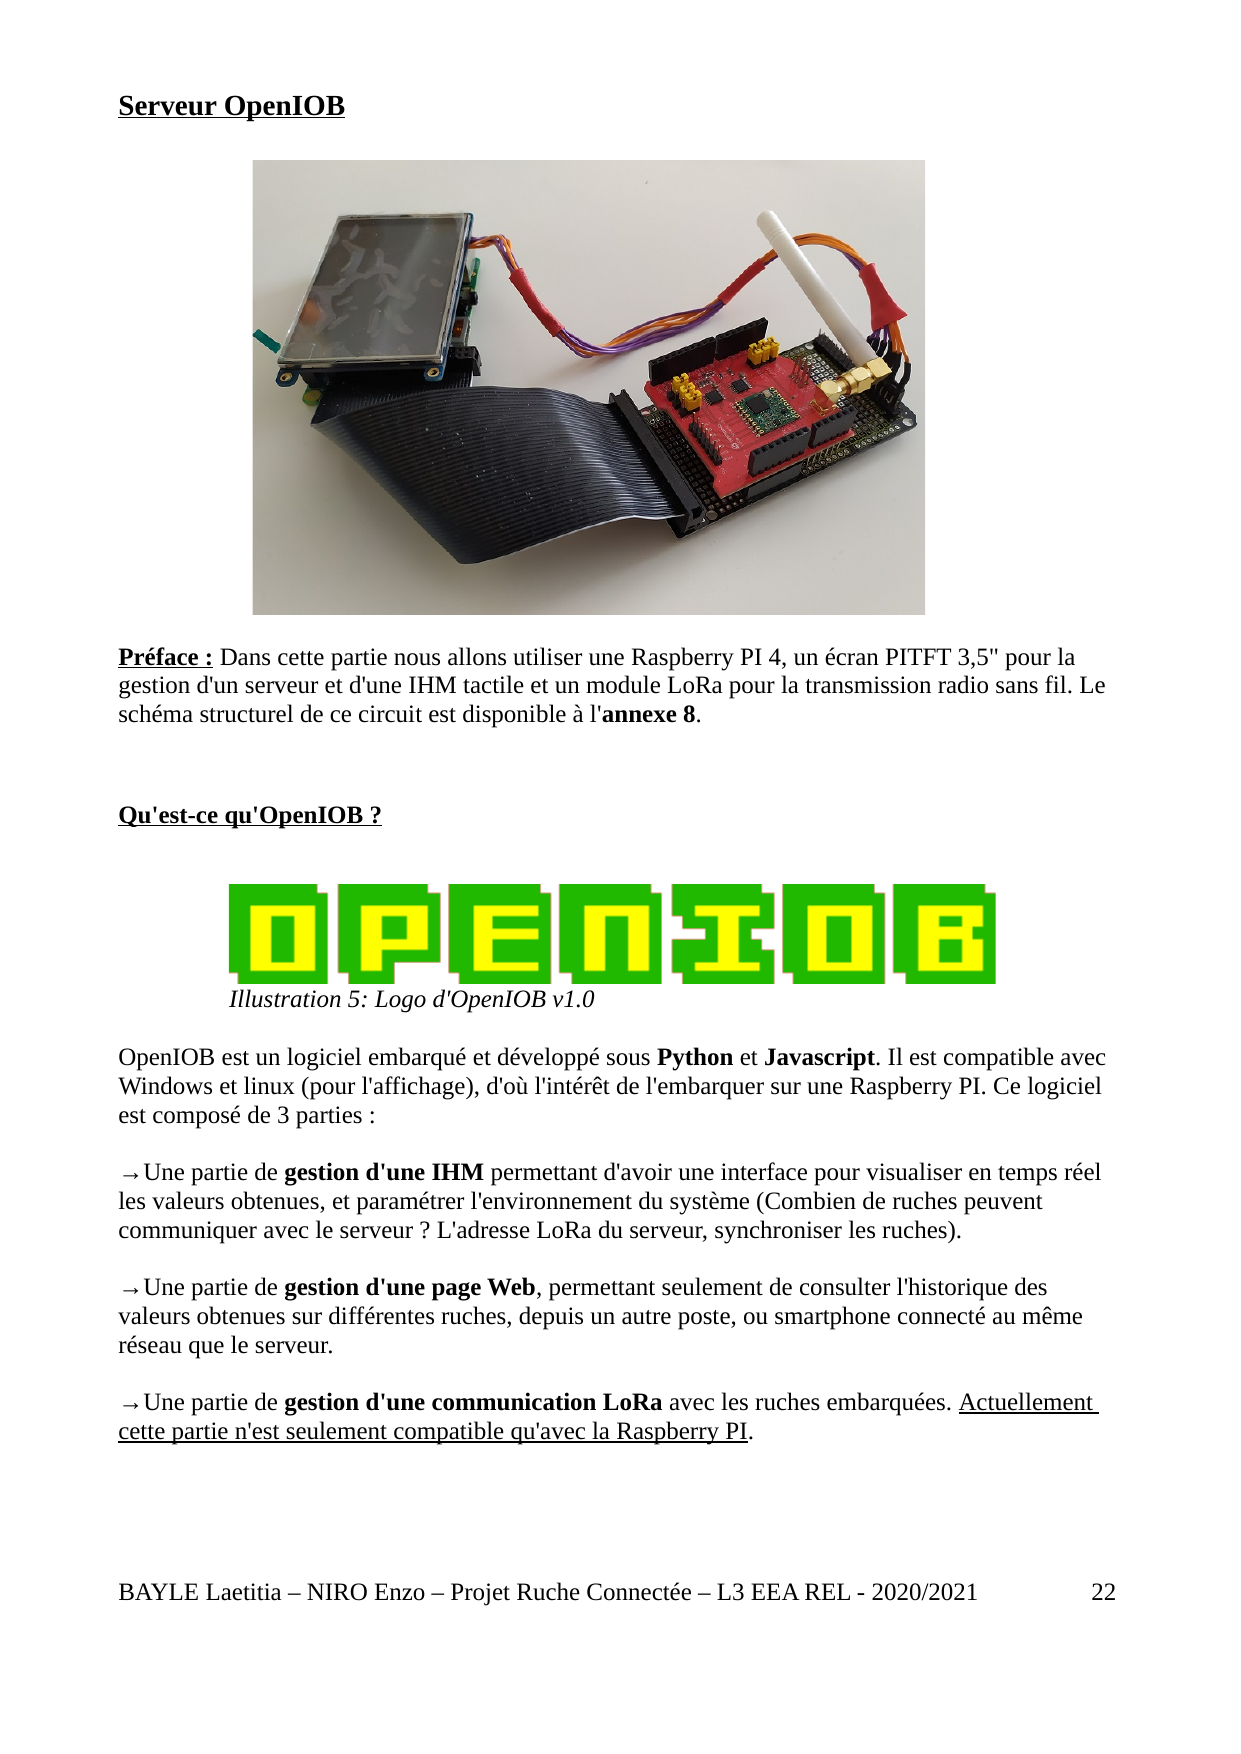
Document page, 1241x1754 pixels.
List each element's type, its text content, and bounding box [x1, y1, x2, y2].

picture [252, 160, 926, 615]
text →Une partie de gestion d'une IHM permettant d'avoir une interface pour visualiser en temps réel les valeurs obtenues, et paramétrer l'environnement du système (Combien de ruches peuvent communiquer avec le serveur ? L'adresse LoRa du serveur, synchroniser les ruches). [118, 1157, 1122, 1244]
text Illustration 5: Logo d'OpenIOB v1.0 [229, 984, 996, 1013]
text →Une partie de gestion d'une communication LoRa avec les ruches embarquées. Actuellement cette partie n'est seulement compatible qu'avec la Raspberry PI. [118, 1387, 1122, 1445]
text OpenIOB est un logiciel embarqué et développé sous Python et Javascript. Il est compatible avec Windows et linux (pour l'affichage), d'où l'intérêt de l'embarquer sur une Raspberry PI. Ce logiciel est composé de 3 parties : [118, 1042, 1122, 1129]
subtitle Qu'est-ce qu'OpenIOB ? [118, 800, 1122, 829]
text →Une partie de gestion d'une page Web, permettant seulement de consulter l'historique des valeurs obtenues sur différentes ruches, depuis un autre poste, ou smartphone connecté au même réseau que le serveur. [118, 1272, 1122, 1359]
picture [228, 884, 996, 984]
subtitle Serveur OpenIOB [118, 88, 1122, 121]
text Préface : Dans cette partie nous allons utiliser une Raspberry PI 4, un écran PITFT 3,5" pour la gestion d'un serveur et d'une IHM tactile et un module LoRa pour la transmission radio sans fil. Le schéma structurel de ce circuit est disponible à l'annexe 8. [118, 642, 1122, 728]
